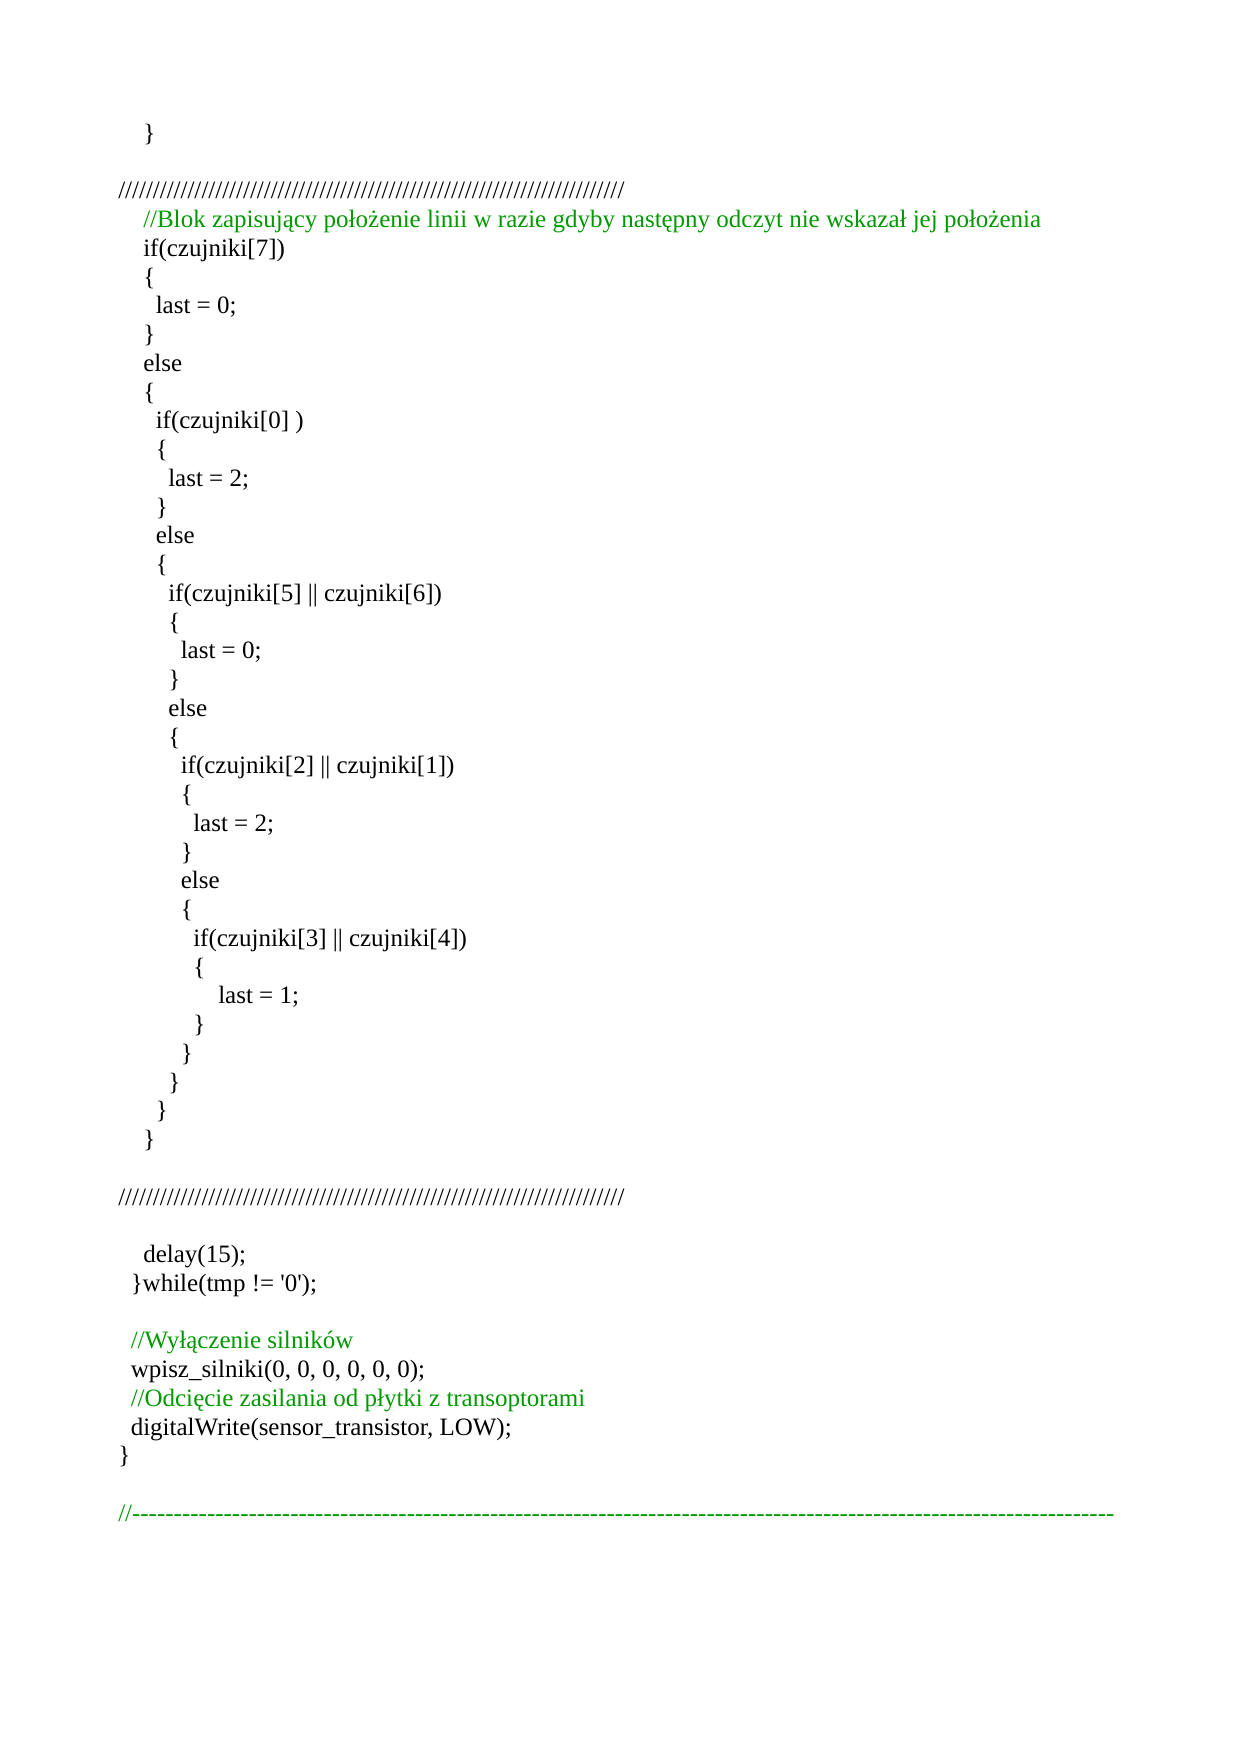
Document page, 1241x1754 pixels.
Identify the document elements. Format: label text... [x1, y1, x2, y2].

text //Wyłączenie silników [118, 1326, 1122, 1354]
text if(czujniki[7]) [118, 233, 1122, 262]
text { [118, 894, 1122, 923]
text } [118, 1067, 1122, 1096]
text { [118, 434, 1122, 463]
text last = 0; [118, 636, 1122, 664]
text { [118, 377, 1122, 406]
text { [118, 779, 1122, 808]
text } [118, 664, 1122, 693]
text else [118, 693, 1122, 722]
text { [118, 722, 1122, 751]
text { [118, 952, 1122, 981]
text } [118, 1124, 1122, 1153]
text } [118, 319, 1122, 348]
text //Odcięcie zasilania od płytki z transoptorami [118, 1383, 1122, 1412]
text else [118, 348, 1122, 377]
text } [118, 1009, 1122, 1038]
text if(czujniki[2] || czujniki[1]) [118, 751, 1122, 779]
text } [118, 1038, 1122, 1067]
text { [118, 549, 1122, 578]
text delay(15); [118, 1239, 1122, 1268]
text } [118, 492, 1122, 521]
text last = 2; [118, 463, 1122, 492]
text last = 1; [118, 981, 1122, 1009]
text //---------------------------------------------------------------------------------------------------------------------- [118, 1498, 1122, 1527]
text { [118, 262, 1122, 291]
text if(czujniki[5] || czujniki[6]) [118, 578, 1122, 607]
text //Blok zapisujący położenie linii w razie gdyby następny odczyt nie wskazał jej położenia [118, 204, 1122, 233]
text ///////////////////////////////////////////////////////////////////////// [118, 176, 1122, 204]
text } [118, 1096, 1122, 1124]
text { [118, 607, 1122, 636]
text } [118, 118, 1122, 147]
text } [118, 1441, 1122, 1469]
text wpisz_silniki(0, 0, 0, 0, 0, 0); [118, 1354, 1122, 1383]
text digitalWrite(sensor_transistor, LOW); [118, 1412, 1122, 1441]
text else [118, 521, 1122, 549]
text ///////////////////////////////////////////////////////////////////////// [118, 1182, 1122, 1211]
text else [118, 866, 1122, 894]
text last = 0; [118, 291, 1122, 319]
text last = 2; [118, 808, 1122, 837]
text if(czujniki[0] ) [118, 406, 1122, 434]
text } [118, 837, 1122, 866]
text if(czujniki[3] || czujniki[4]) [118, 923, 1122, 952]
text }while(tmp != '0'); [118, 1268, 1122, 1297]
